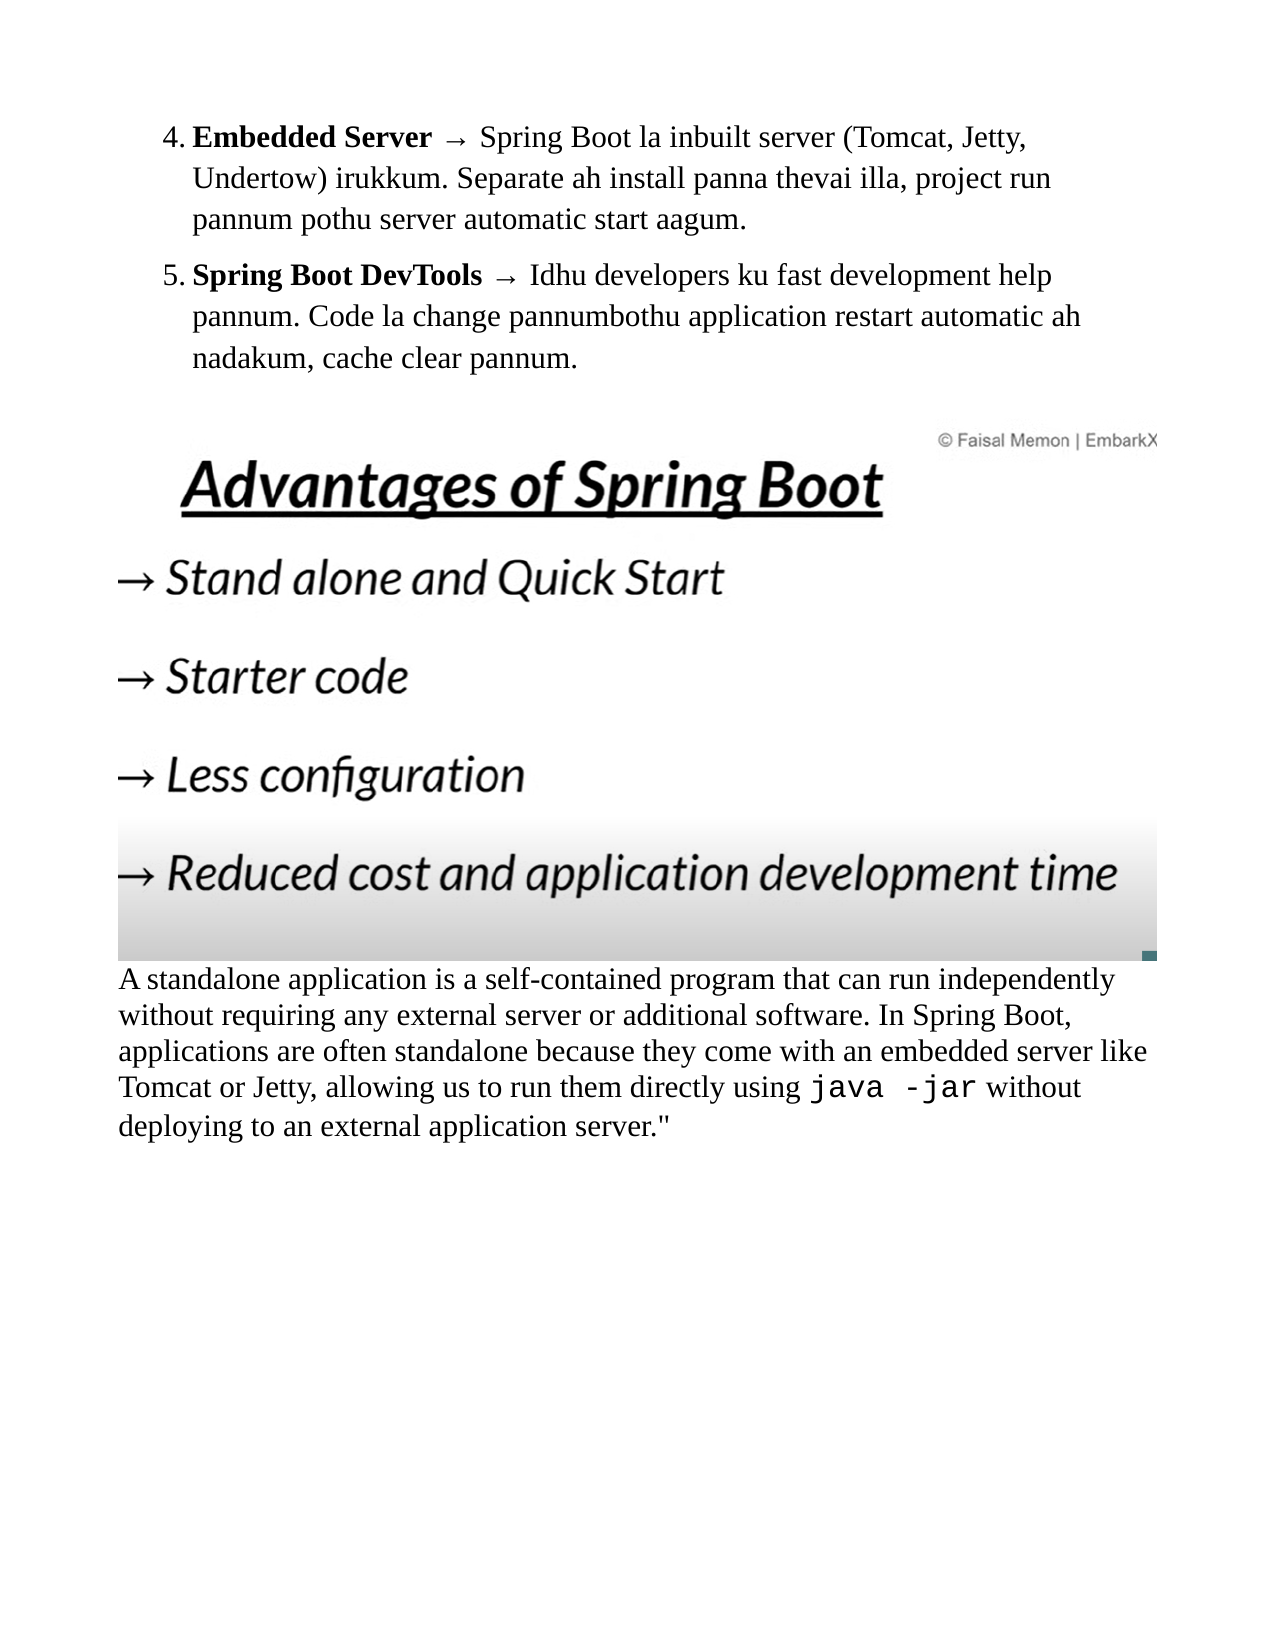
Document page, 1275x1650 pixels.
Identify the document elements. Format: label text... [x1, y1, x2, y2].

list Spring Boot DevTools → Idhu developers ku fast development help pannum. Code la change pannumbothu application restart automatic ah nadakum, cache clear pannum. [162, 256, 1157, 375]
text A standalone application is a self-contained program that can run independently without requiring any external server or additional software. In Spring Boot, applications are often standalone because they come with an embedded server like Tomcat or Jetty, allowing us to run them directly using java -jar without deploying to an external application server." [118, 961, 1157, 1143]
list Embedded Server → Spring Boot la inbuilt server (Tomcat, Jetty, Undertow) irukkum. Separate ah install panna thevai illa, project run pannum pothu server automatic start aagum. [162, 118, 1157, 237]
picture [118, 394, 1157, 961]
